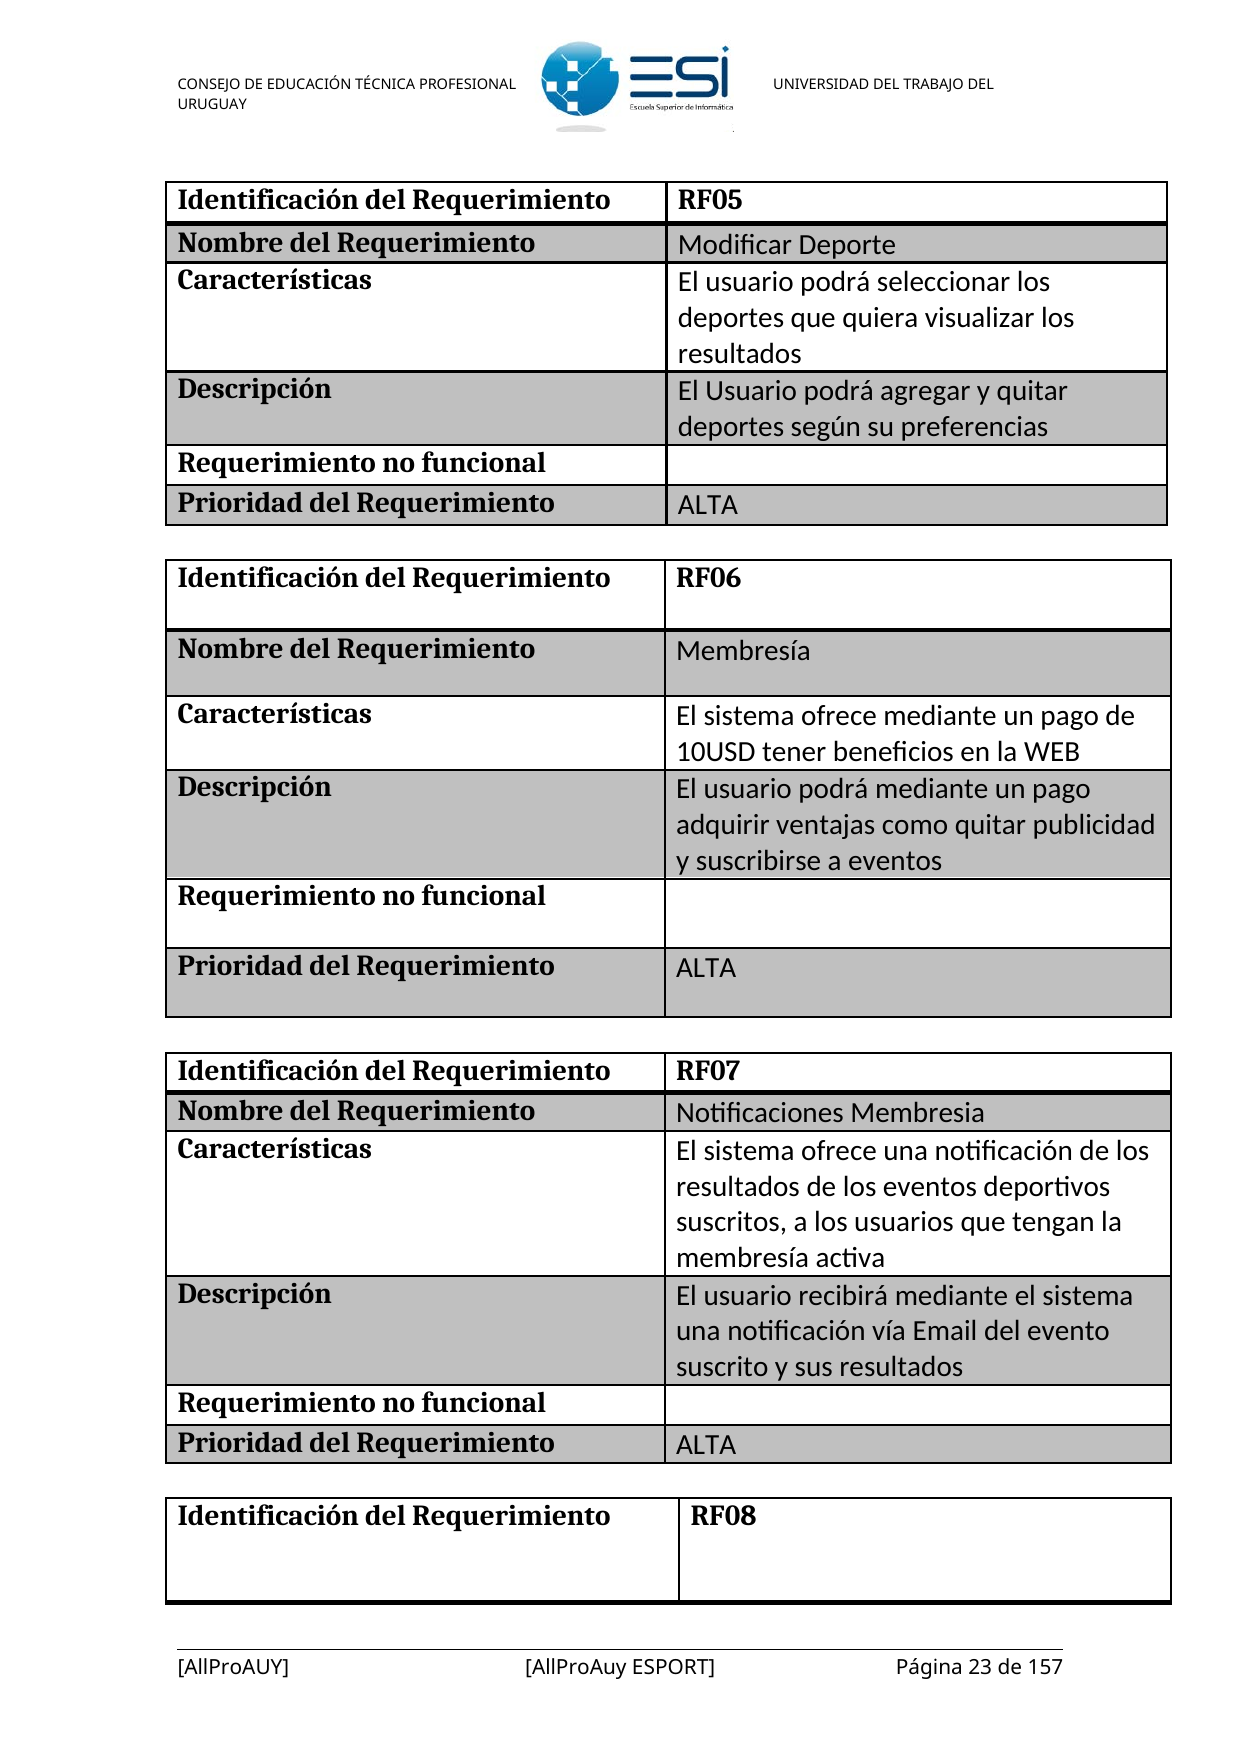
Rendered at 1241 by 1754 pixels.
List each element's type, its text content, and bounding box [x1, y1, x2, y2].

table_cell Características [167, 697, 664, 768]
table_header Identificación del Requerimiento [167, 183, 665, 221]
table_header Identificación del Requerimiento [167, 561, 664, 628]
table_cell Características [167, 1132, 664, 1275]
table_header RF08 [680, 1499, 1170, 1600]
table_cell Requerimiento no funcional [167, 446, 665, 484]
table_cell El sistema ofrece mediante un pago de 10USD tener beneficios en la WEB [666, 697, 1170, 768]
table_cell Membresía [666, 632, 1170, 695]
table_header RF07 [666, 1054, 1170, 1090]
table_cell Requerimiento no funcional [167, 1386, 664, 1424]
table_cell [668, 446, 1166, 484]
table_cell Prioridad del Requerimiento [167, 1426, 664, 1462]
table_cell El usuario podrá mediante un pago adquirir ventajas como quitar publicidad y suscribirse a eventos [666, 771, 1170, 877]
table_cell Descripción [167, 771, 664, 877]
table_cell [666, 1386, 1170, 1424]
table_cell ALTA [666, 1426, 1170, 1462]
table_cell Descripción [167, 1277, 664, 1384]
table_cell Modificar Deporte [668, 226, 1166, 261]
table_cell Prioridad del Requerimiento [167, 949, 664, 1016]
table_cell [666, 880, 1170, 947]
table_cell ALTA [666, 949, 1170, 1016]
table_cell Descripción [167, 373, 665, 444]
table_header RF06 [666, 561, 1170, 628]
table_cell Prioridad del Requerimiento [167, 486, 665, 524]
table_header Identificación del Requerimiento [167, 1054, 664, 1090]
table_cell El usuario podrá seleccionar los deportes que quiera visualizar los resultados [668, 264, 1166, 370]
table_header Identificación del Requerimiento [167, 1499, 678, 1600]
table_cell Nombre del Requerimiento [167, 226, 665, 261]
table_cell El sistema ofrece una notificación de los resultados de los eventos deportivos suscritos, a los usuarios que tengan la membresía activa [666, 1132, 1170, 1275]
table_cell Nombre del Requerimiento [167, 632, 664, 695]
table_header RF05 [668, 183, 1166, 221]
table_cell El usuario recibirá mediante el sistema una notificación vía Email del evento suscrito y sus resultados [666, 1277, 1170, 1384]
table_cell Características [167, 264, 665, 370]
picture [534, 39, 734, 132]
table_cell ALTA [668, 486, 1166, 524]
table_cell Nombre del Requerimiento [167, 1095, 664, 1130]
table_cell El Usuario podrá agregar y quitar deportes según su preferencias [668, 373, 1166, 444]
table_cell Notificaciones Membresia [666, 1095, 1170, 1130]
table_cell Requerimiento no funcional [167, 880, 664, 947]
